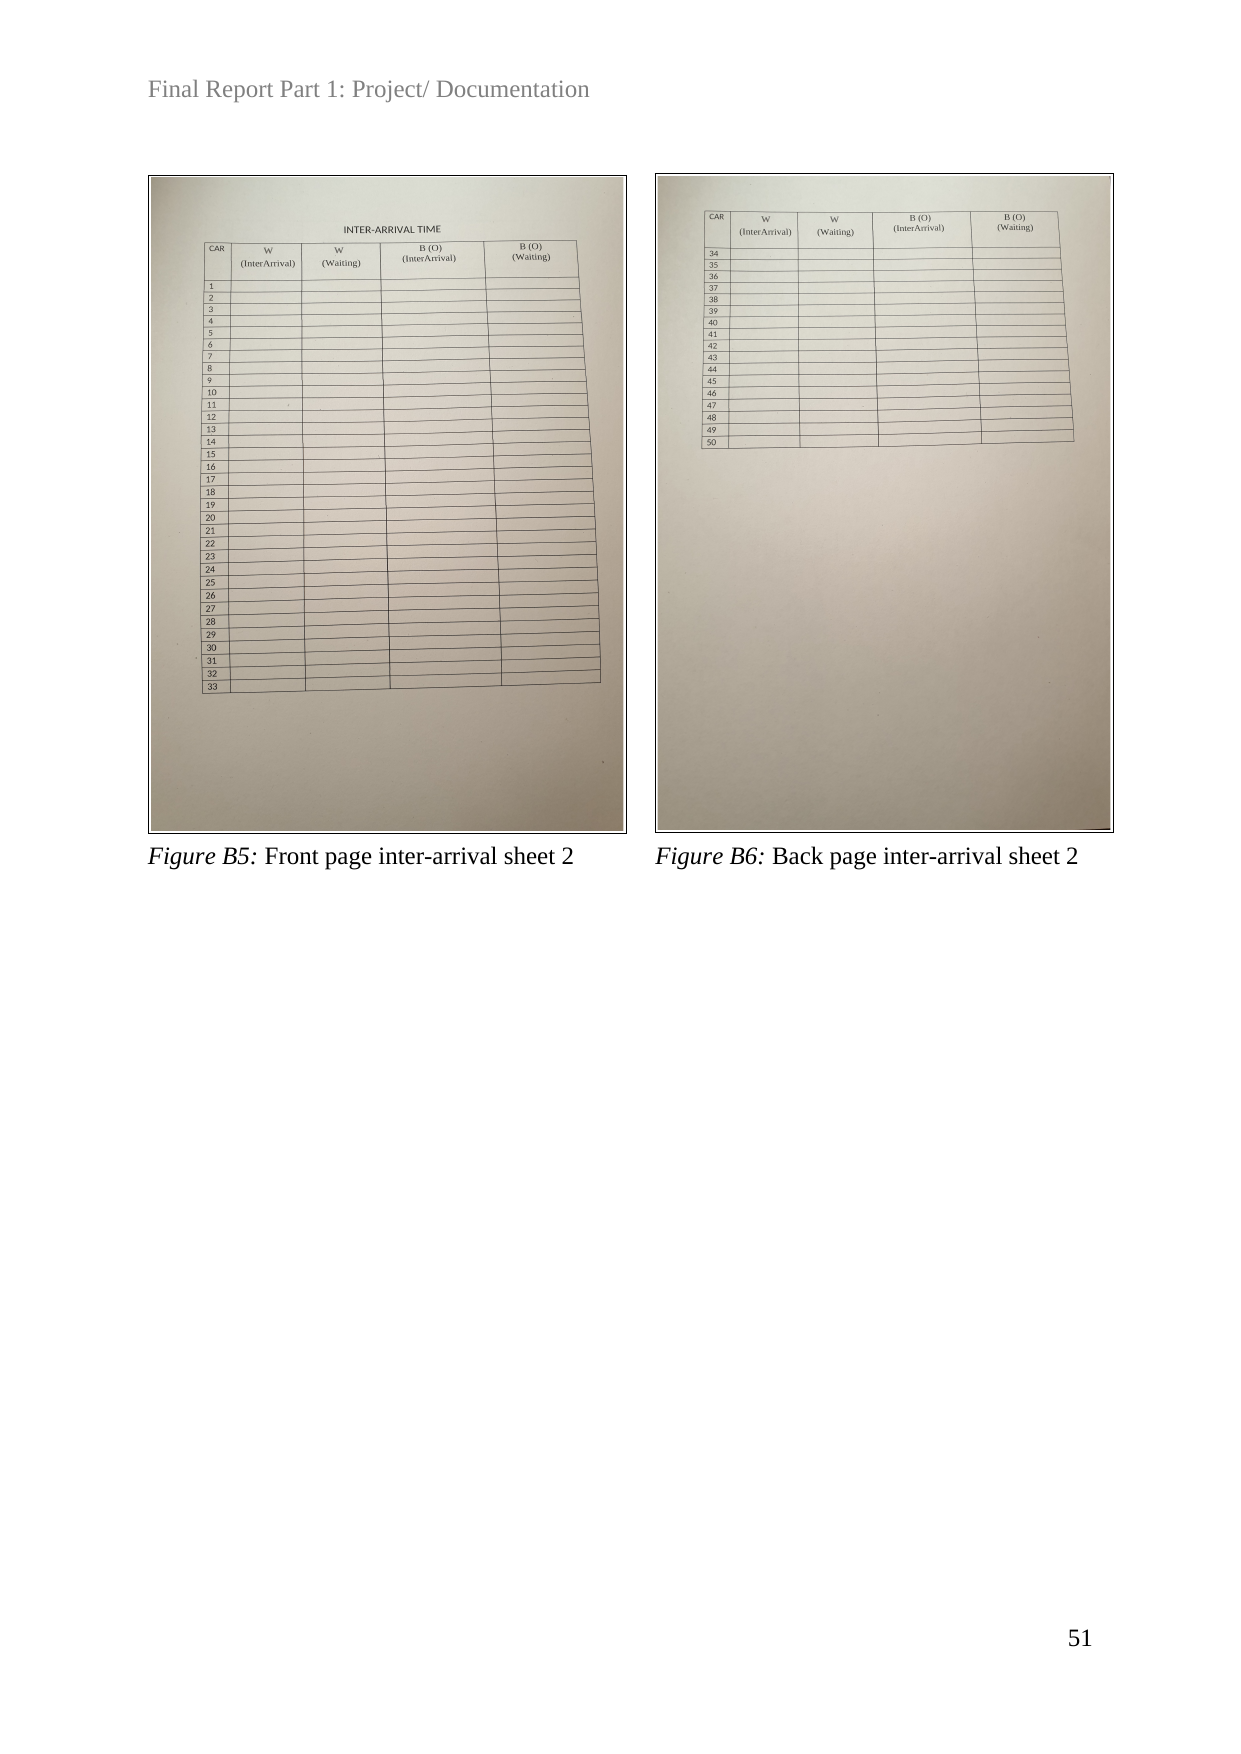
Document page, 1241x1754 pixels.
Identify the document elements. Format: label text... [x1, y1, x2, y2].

picture [657, 176, 1111, 830]
text Figure B5: Front page inter-arrival sheet 2 Figure B6: Back page inter-arrival sheet 2 [148, 841, 1093, 870]
picture [151, 177, 624, 831]
